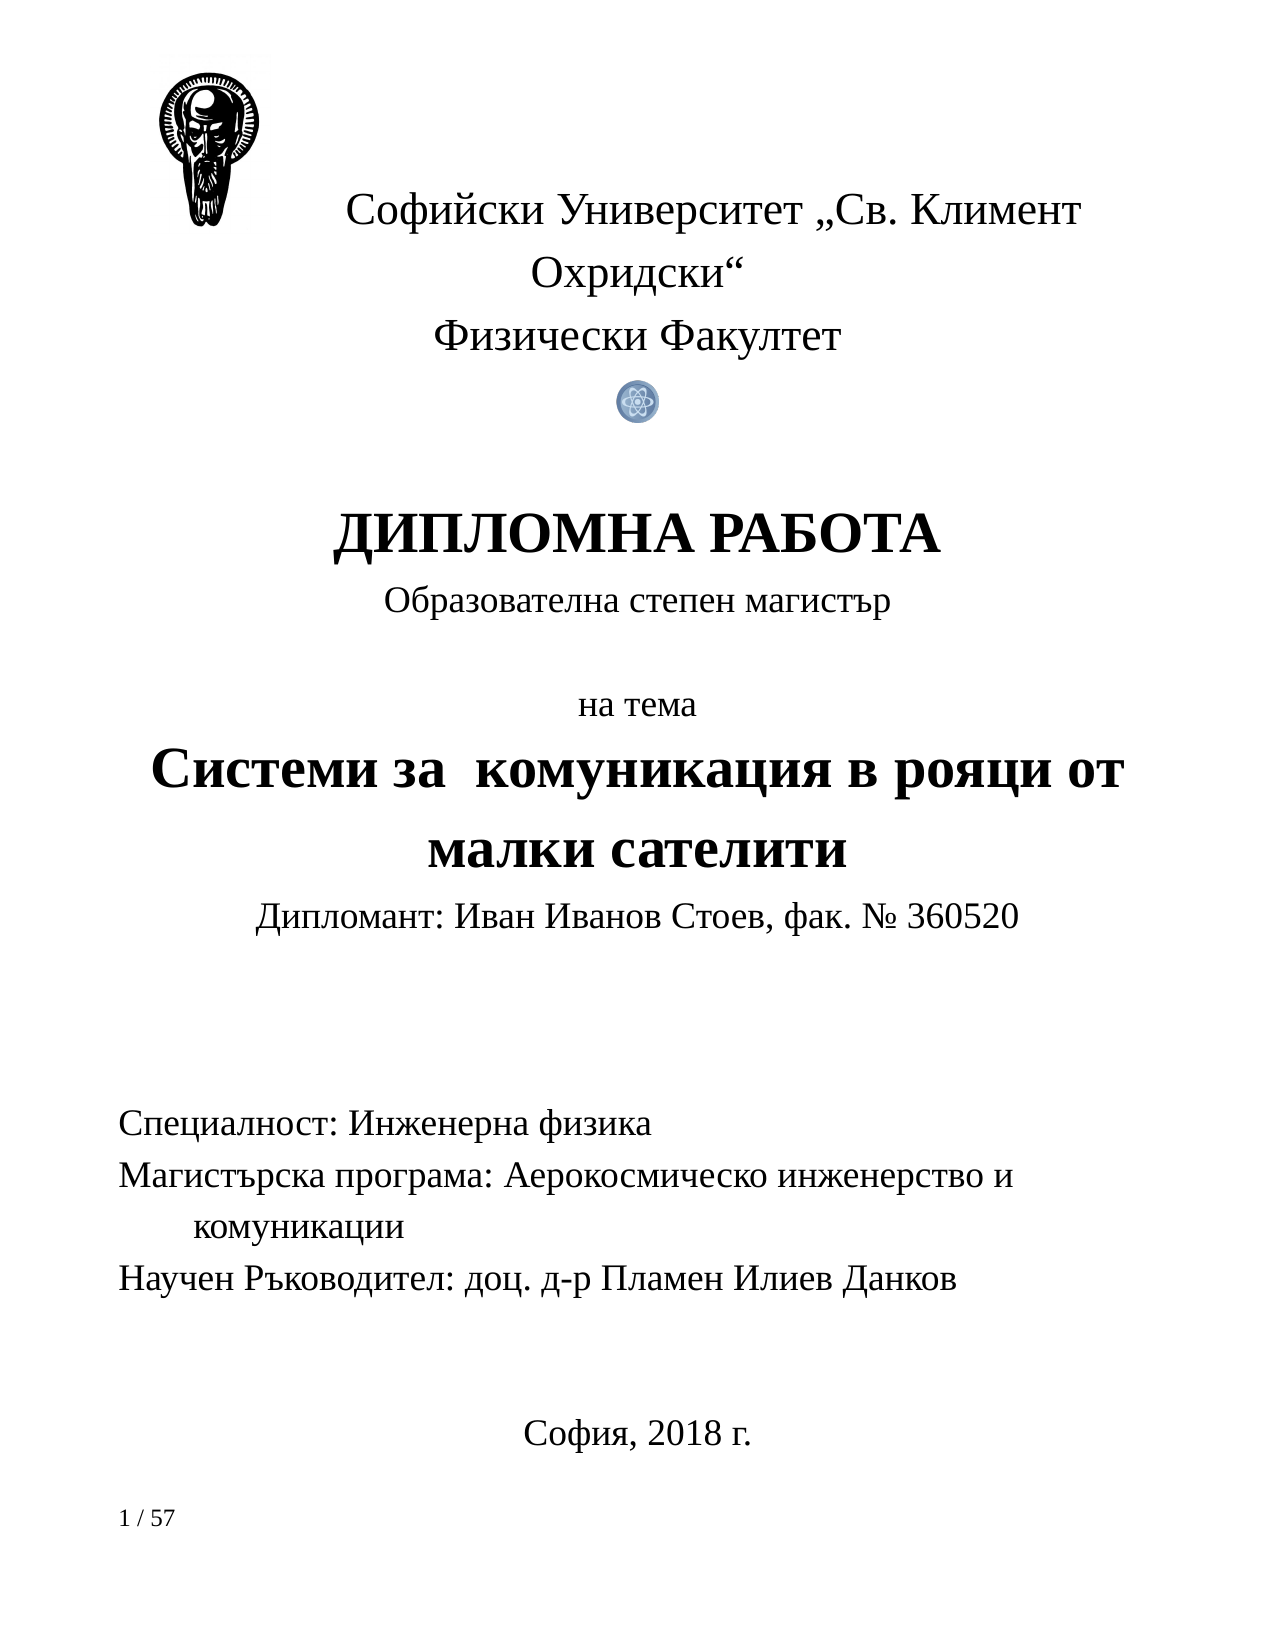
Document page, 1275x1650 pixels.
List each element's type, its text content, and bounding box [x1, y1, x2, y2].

text Системи за комуникация в рояци от малки сателити [118, 733, 1157, 880]
text на тема [118, 681, 1157, 724]
text Научен Ръководител: доц. д-р Пламен Илиев Данков [118, 1255, 1157, 1350]
text Физически Факултет [118, 308, 1157, 361]
text Дипломант: Иван Иванов Стоев, фак. № 360520 [118, 894, 1157, 937]
picture [150, 54, 271, 234]
text Магистърска програма: Аерокосмическо инженерство и комуникации [118, 1152, 1157, 1247]
text София, 2018 г. [118, 1410, 1157, 1453]
text Образователна степен магистър [118, 578, 1157, 621]
text ДИПЛОМНА РАБОТА [118, 497, 1157, 564]
text Софийски Университет „Св. Климент Охридски“ [118, 181, 1157, 297]
text Специалност: Инженерна физика [118, 1100, 1157, 1143]
picture [612, 376, 663, 427]
